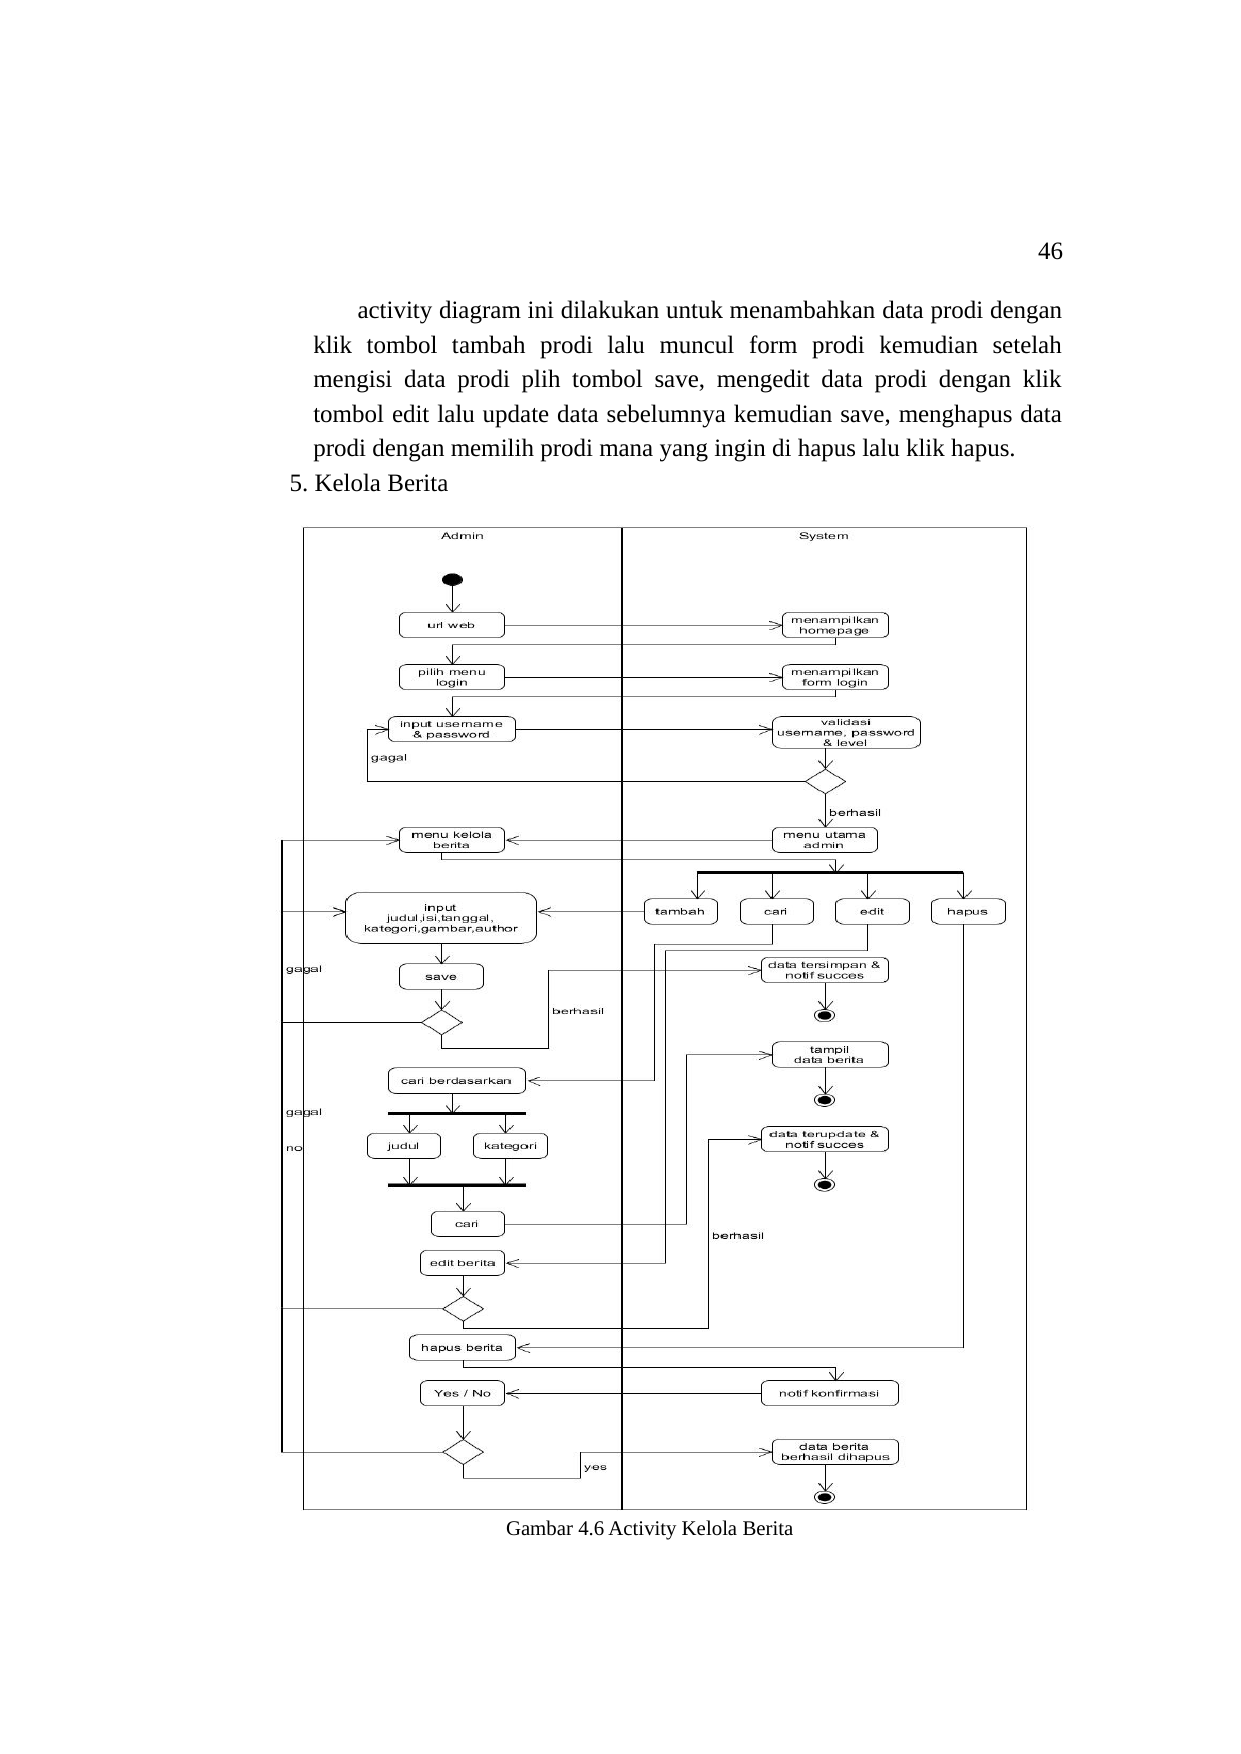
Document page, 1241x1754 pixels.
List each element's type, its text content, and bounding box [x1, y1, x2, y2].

picture [251, 514, 1048, 1511]
text activity diagram ini dilakukan untuk menambahkan data prodi dengan klik tombol tambah prodi lalu muncul form prodi kemudian setelah mengisi data prodi plih tombol save, mengedit data prodi dengan klik tombol edit lalu update data sebelumnya kemudian save, menghapus data prodi dengan memilih prodi mana yang ingin di hapus lalu klik hapus. [313, 295, 1063, 462]
text Gambar 4.6 Activity Kelola Berita [251, 1511, 1048, 1540]
text 5. Kelola Berita [289, 468, 1063, 496]
